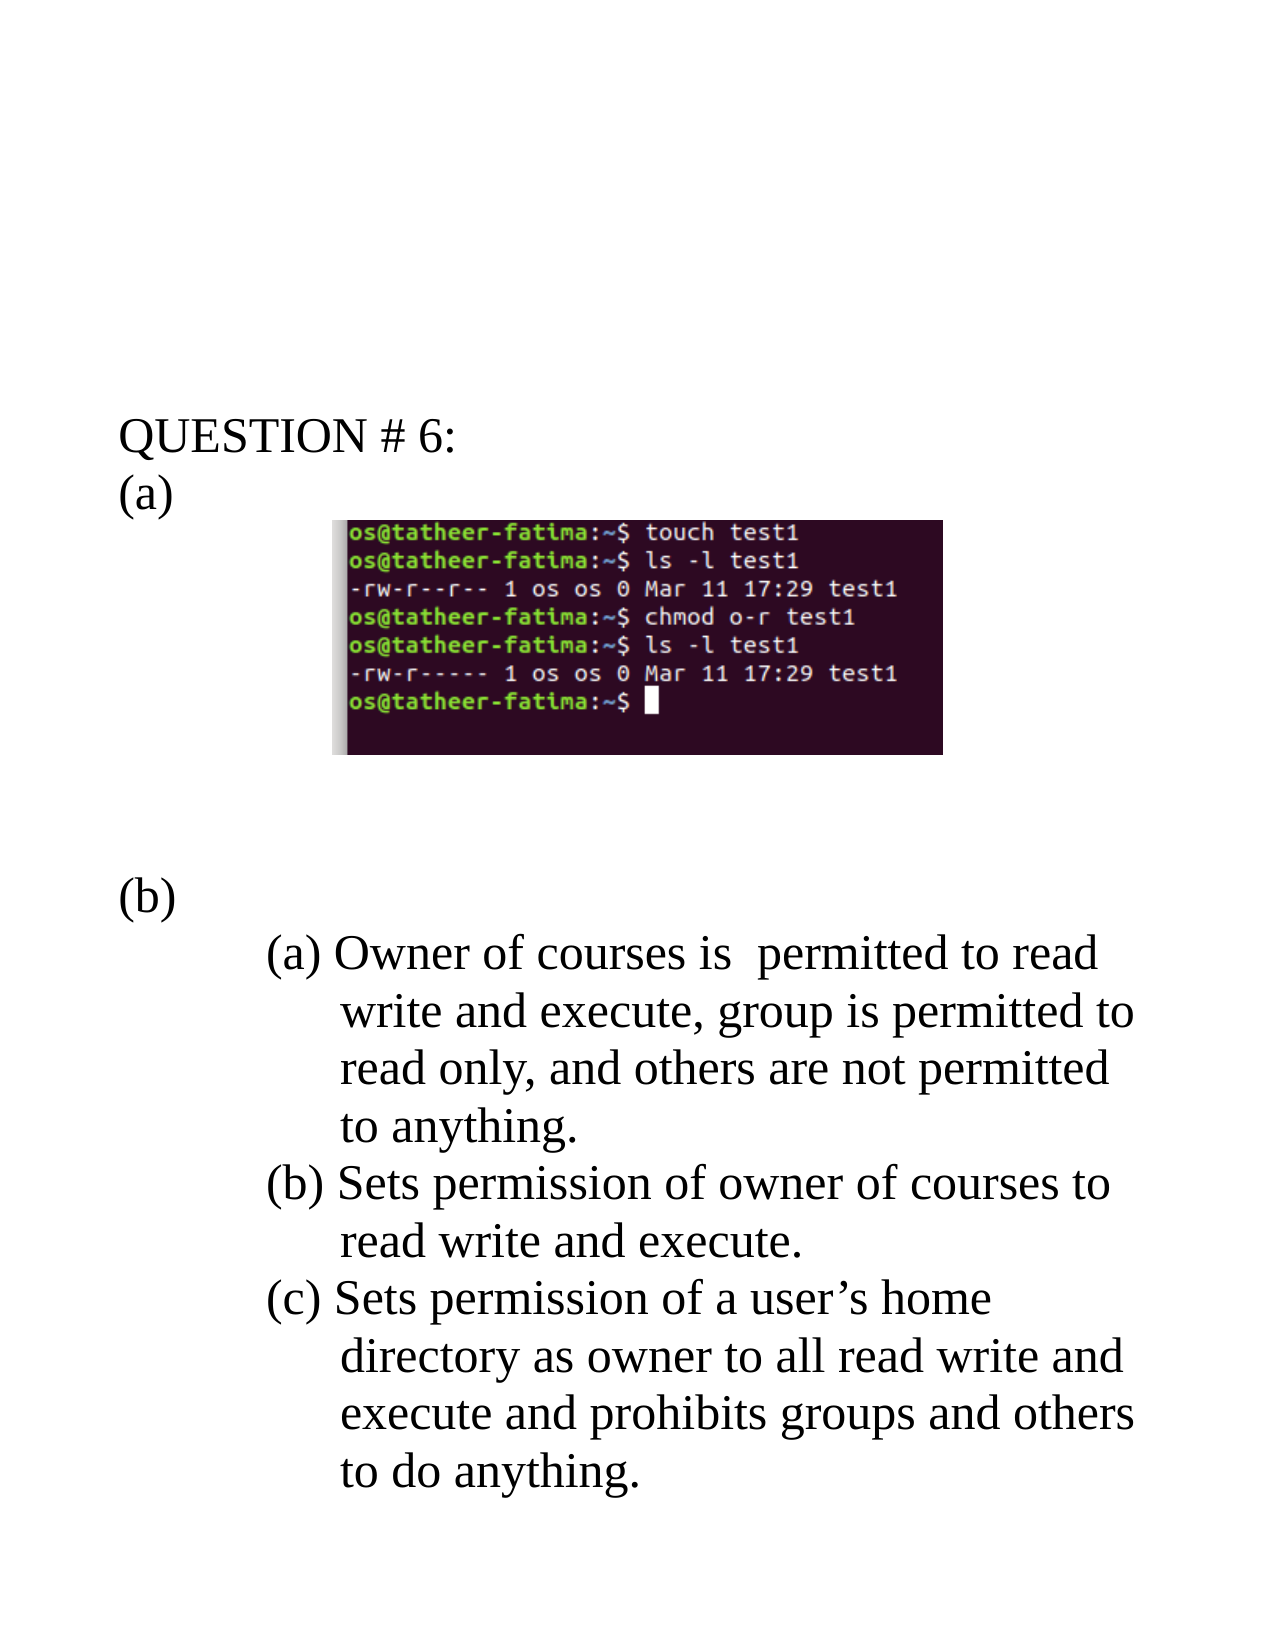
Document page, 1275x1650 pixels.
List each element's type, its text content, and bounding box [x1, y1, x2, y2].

text (a) [118, 463, 1157, 521]
text (b) [118, 866, 1157, 923]
picture [332, 520, 943, 755]
text (c) Sets permission of a user’s home directory as owner to all read write and execute and prohibits groups and others to do anything. [118, 1268, 1157, 1498]
text (b) Sets permission of owner of courses to read write and execute. [118, 1153, 1157, 1268]
text QUESTION # 6: [118, 406, 1157, 463]
text (a) Owner of courses is permitted to read write and execute, group is permitted to read only, and others are not permitted to anything. [118, 923, 1157, 1153]
